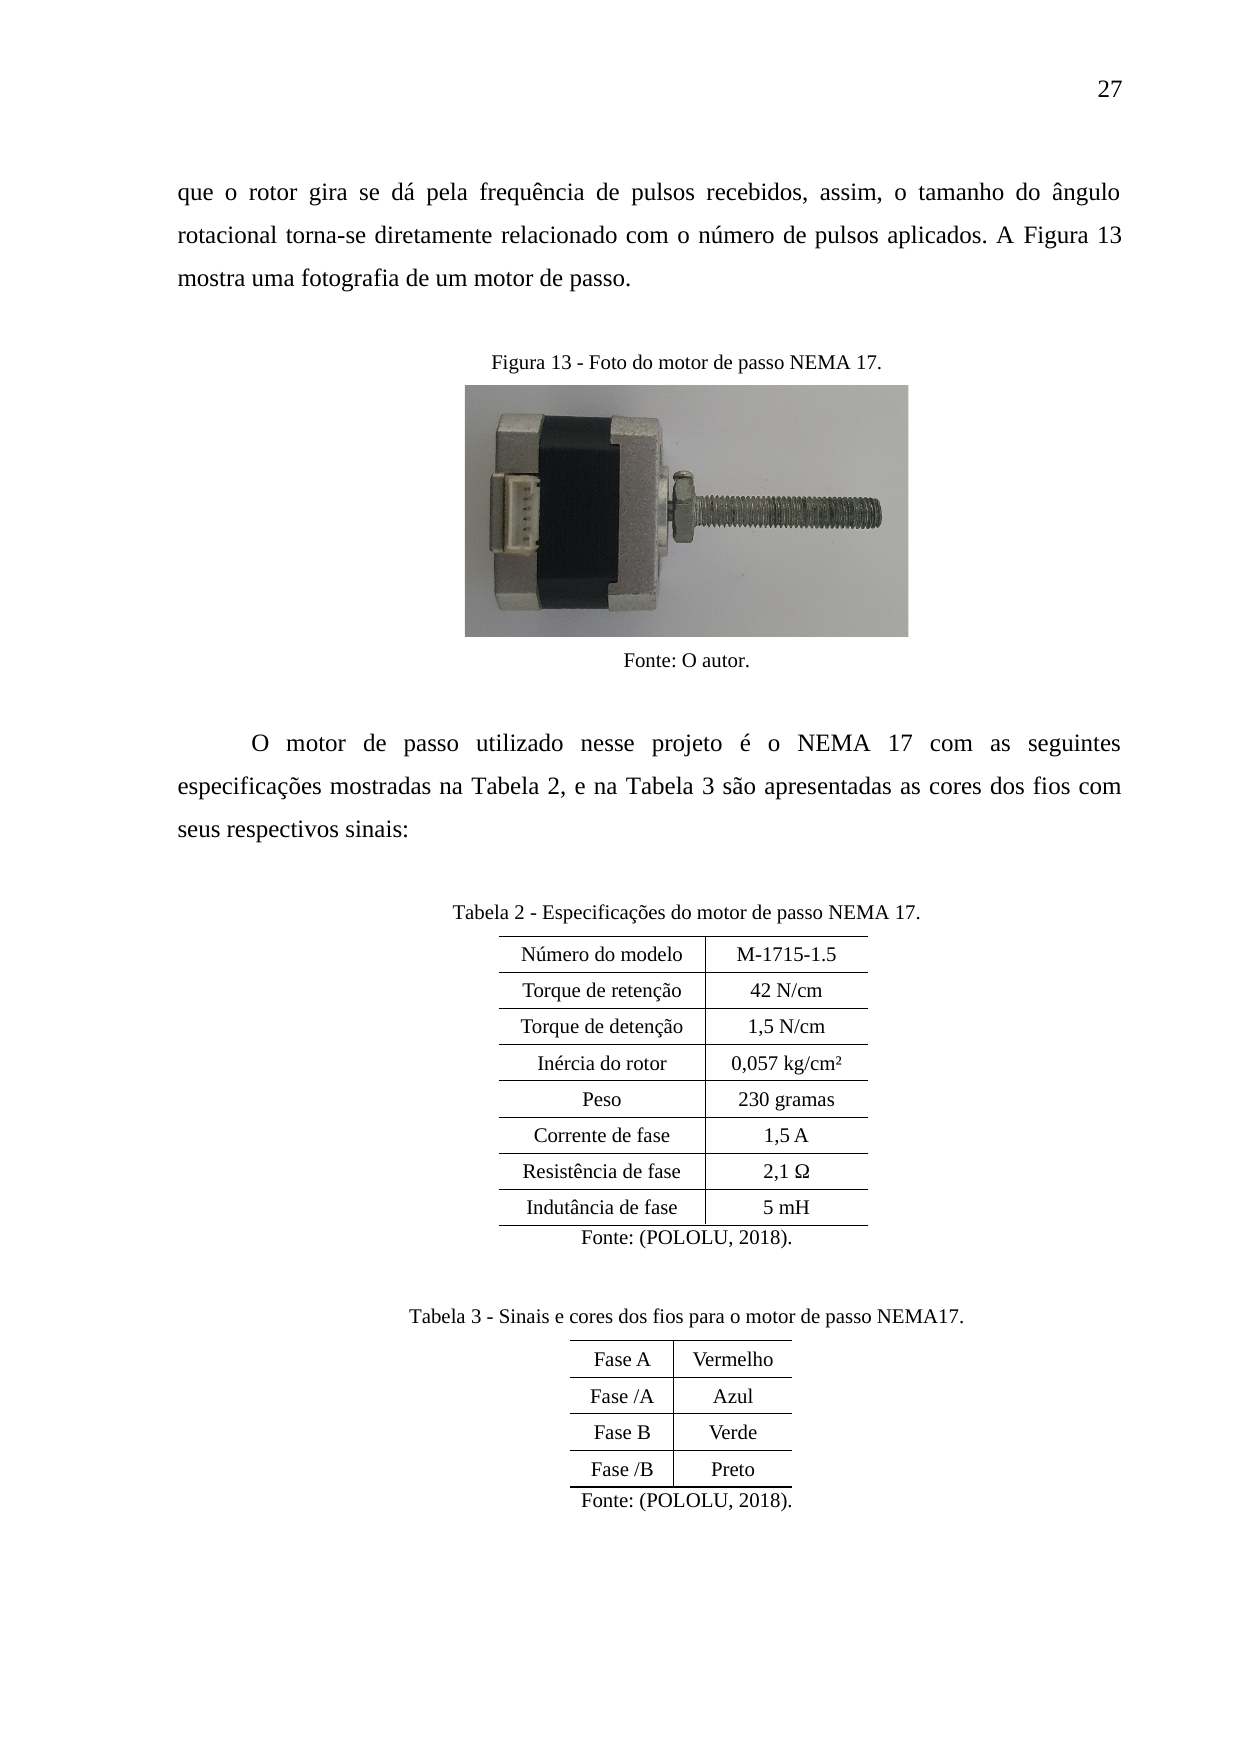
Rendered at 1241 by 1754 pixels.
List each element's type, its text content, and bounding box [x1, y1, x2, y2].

table_cell 5 mH [706, 1190, 868, 1224]
text Tabela 3 - Sinais e cores dos fios para o motor de passo NEMA17. [177, 1304, 1122, 1328]
table_cell Indutância de fase [499, 1190, 705, 1224]
table_cell 2,1 Ω [706, 1154, 868, 1188]
table_cell Torque de retenção [499, 973, 705, 1008]
table_cell 0,057 kg/cm² [706, 1045, 868, 1080]
table_cell Azul [674, 1378, 792, 1413]
table_cell Fase /A [570, 1378, 673, 1413]
table_header Vermelho [674, 1341, 792, 1377]
table_cell 1,5 A [706, 1118, 868, 1152]
table_header Fase A [570, 1341, 673, 1377]
table_cell Resistência de fase [499, 1154, 705, 1188]
table_cell Fase B [570, 1414, 673, 1450]
text Fonte: (POLOLU, 2018). [177, 1487, 1122, 1512]
text Fonte: (POLOLU, 2018). [177, 1225, 1122, 1249]
table_cell 1,5 N/cm [706, 1009, 868, 1044]
text Fonte: O autor. [177, 648, 1122, 672]
table_header M-1715-1.5 [706, 937, 868, 972]
picture [464, 385, 909, 637]
table_cell Verde [674, 1414, 792, 1450]
table_header Número do modelo [499, 937, 705, 972]
table_cell Peso [499, 1081, 705, 1116]
table_cell Fase /B [570, 1451, 673, 1486]
table_cell Preto [674, 1451, 792, 1486]
table_cell Corrente de fase [499, 1118, 705, 1152]
table_cell 230 gramas [706, 1081, 868, 1116]
table_cell 42 N/cm [706, 973, 868, 1008]
text Tabela 2 - Especificações do motor de passo NEMA 17. [177, 900, 1122, 924]
text Figura 13 - Foto do motor de passo NEMA 17. [177, 350, 1122, 374]
table_cell Torque de detenção [499, 1009, 705, 1044]
table_cell Inércia do rotor [499, 1045, 705, 1080]
text O motor de passo utilizado nesse projeto é o NEMA 17 com as seguintes especificações mostradas na Tabela 2, e na Tabela 3 são apresentadas as cores dos fios com seus respectivos sinais: [177, 728, 1122, 843]
text que o rotor gira se dá pela frequência de pulsos recebidos, assim, o tamanho do ângulo rotacional torna-se diretamente relacionado com o número de pulsos aplicados. A Figura 13 mostra uma fotografia de um motor de passo. [177, 177, 1122, 292]
